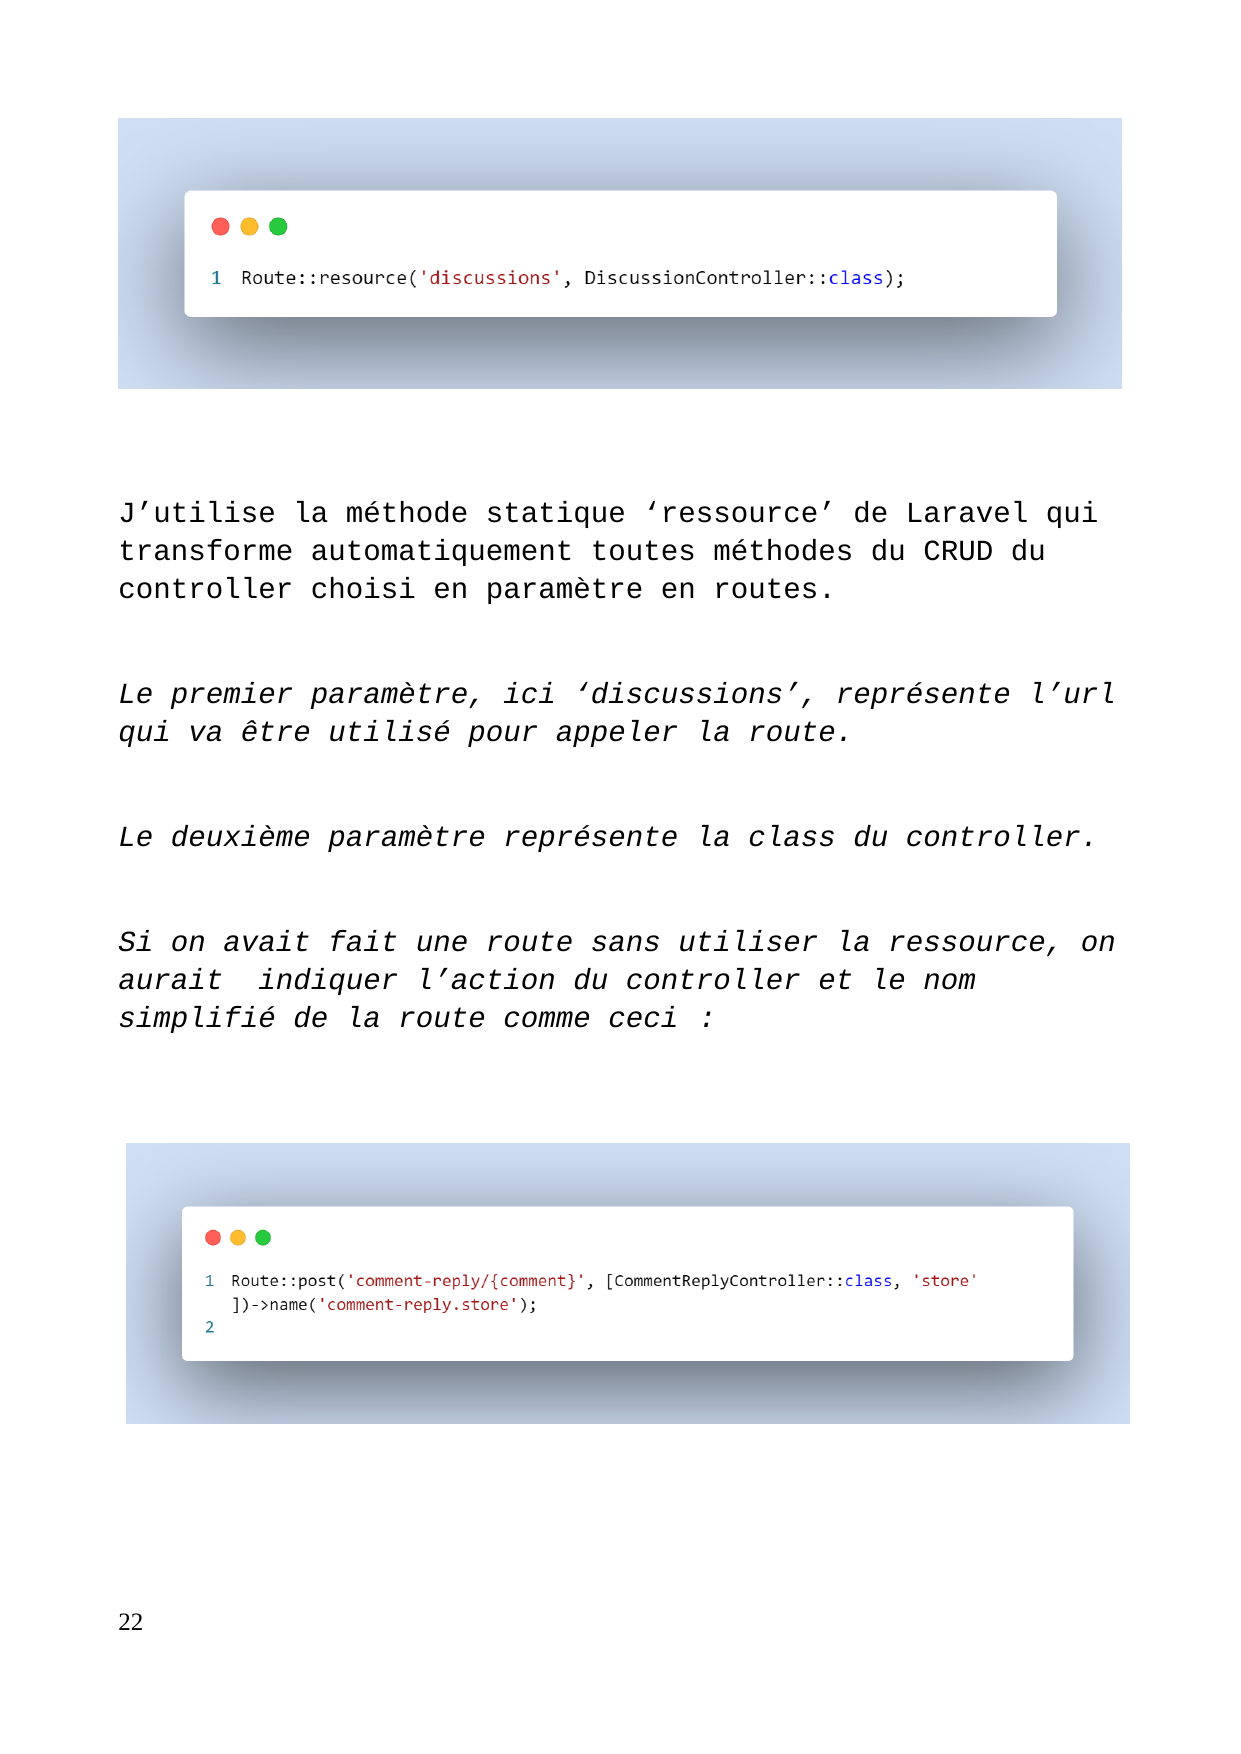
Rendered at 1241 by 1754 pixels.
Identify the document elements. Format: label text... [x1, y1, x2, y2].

text Le premier paramètre, ici ‘discussions’, représente l’url qui va être utilisé pour appeler la route. [118, 679, 1122, 750]
text Si on avait fait une route sans utiliser la ressource, on aurait indiquer l’action du controller et le nom simplifié de la route comme ceci : [118, 927, 1122, 1036]
picture [118, 118, 1123, 389]
text J’utilise la méthode statique ‘ressource’ de Laravel qui transforme automatiquement toutes méthodes du CRUD du controller choisi en paramètre en routes. [118, 498, 1122, 607]
text Le deuxième paramètre représente la class du controller. [118, 822, 1122, 855]
picture [126, 1143, 1130, 1424]
